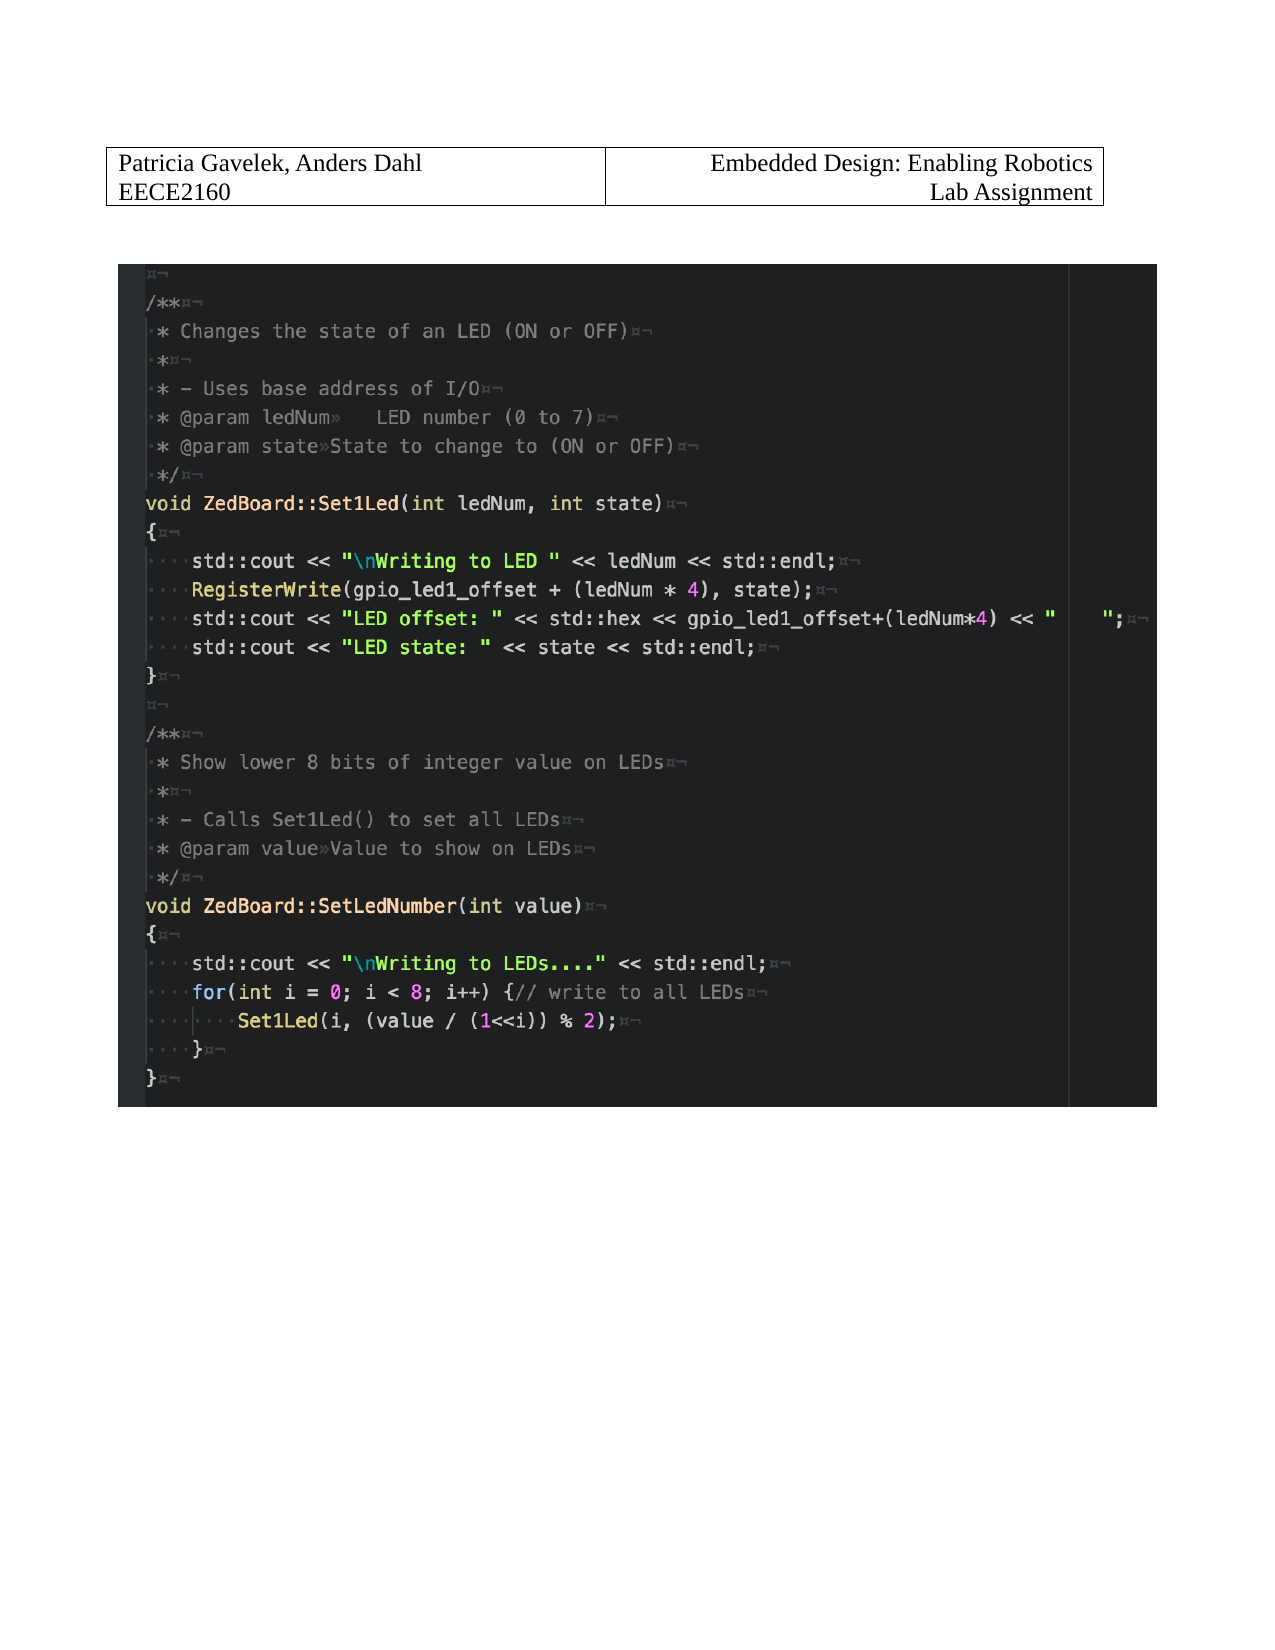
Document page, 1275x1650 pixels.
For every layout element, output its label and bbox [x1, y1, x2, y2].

picture [118, 264, 1157, 1107]
